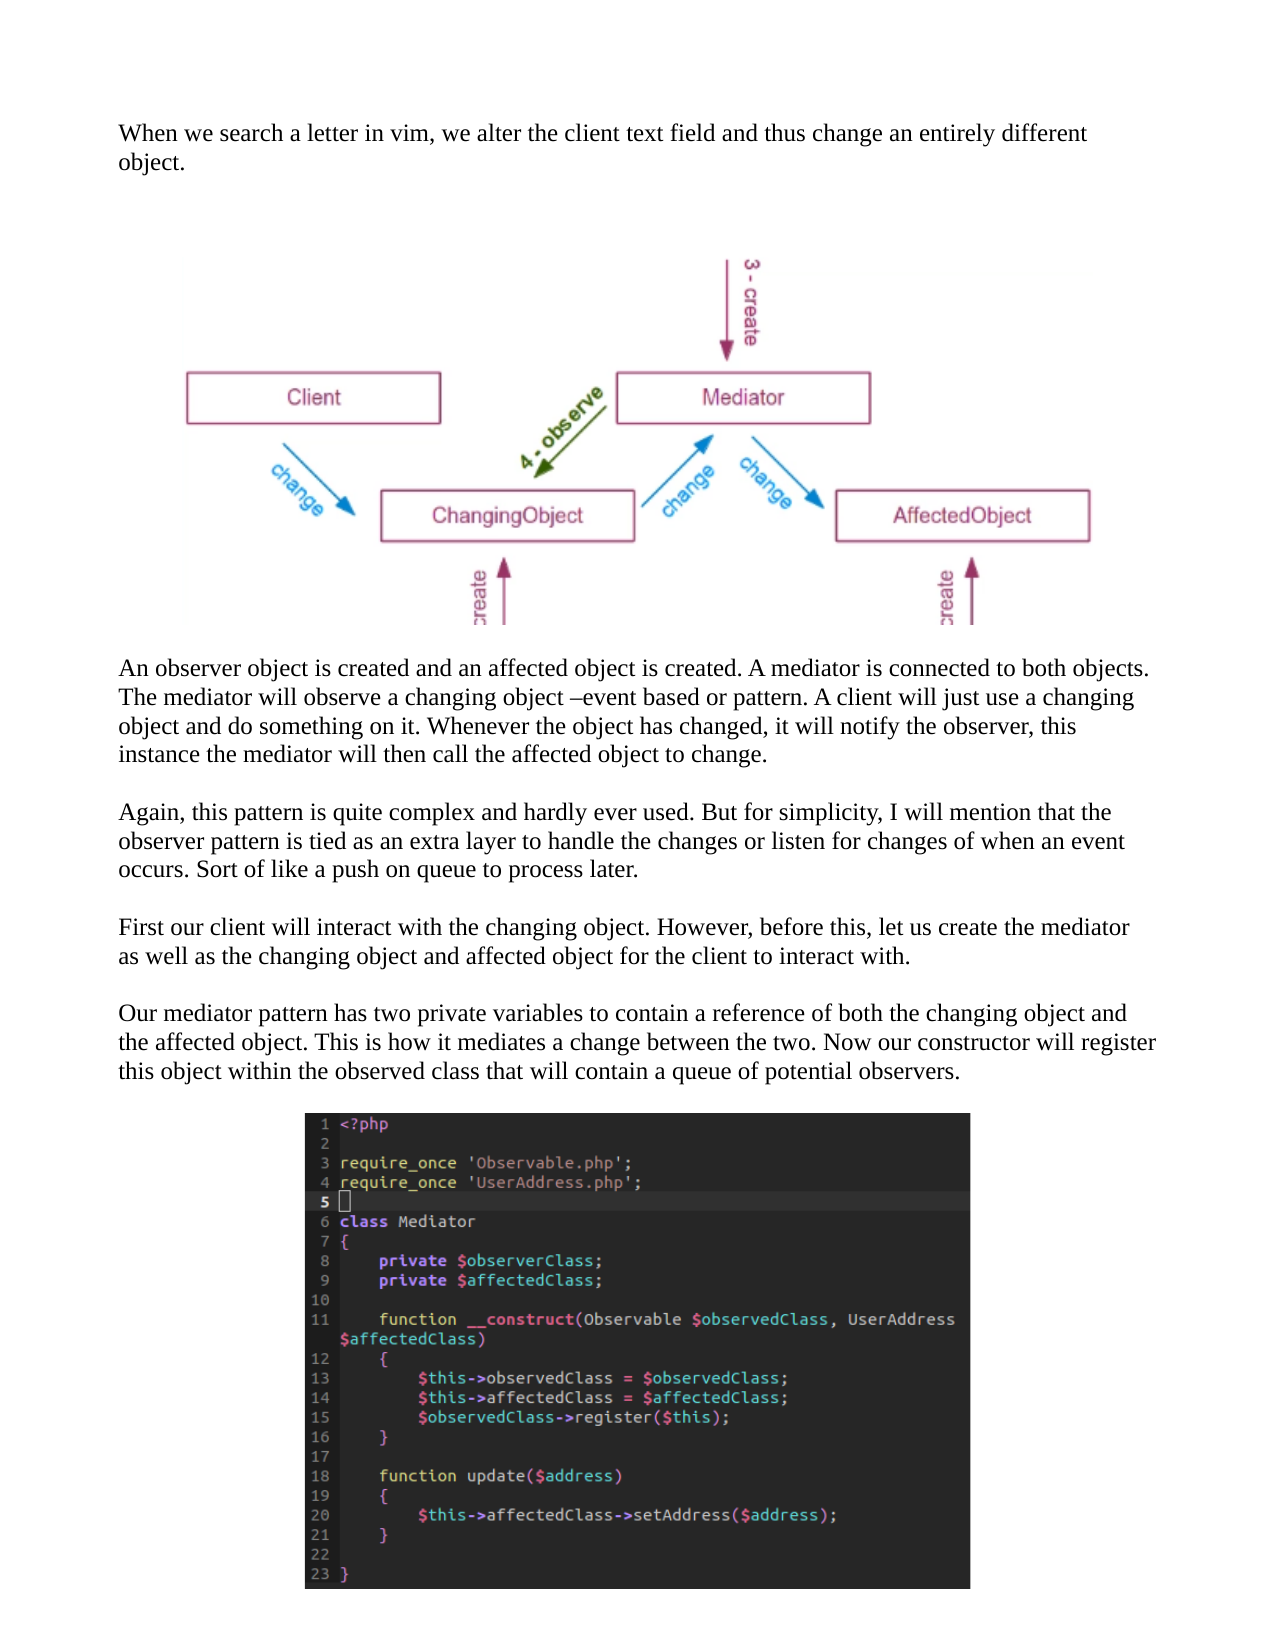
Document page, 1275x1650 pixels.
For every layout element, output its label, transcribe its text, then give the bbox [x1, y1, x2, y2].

text An observer object is created and an affected object is created. A mediator is connected to both objects. The mediator will observe a changing object –event based or pattern. A client will just use a changing object and do something on it. Whenever the object has changed, it will notify the observer, this instance the mediator will then call the affected object to change. [118, 653, 1157, 768]
text First our client will interact with the changing object. However, before this, let us create the mediator as well as the changing object and affected object for the client to interact with. [118, 912, 1157, 969]
picture [182, 257, 1094, 625]
text Our mediator pattern has two private variables to contain a reference of both the changing object and the affected object. This is how it mediates a change between the two. Now our constructor will register this object within the observed class that will contain a queue of potential observers. [118, 998, 1157, 1084]
text Again, this pattern is quite complex and hardly ever used. But for simplicity, I will mention that the observer pattern is tied as an extra layer to handle the changes or listen for changes of when an event occurs. Sort of like a push on queue to process later. [118, 797, 1157, 883]
text When we search a letter in vim, we alter the client text field and thus change an entirely different object. [118, 118, 1157, 176]
picture [304, 1113, 971, 1589]
